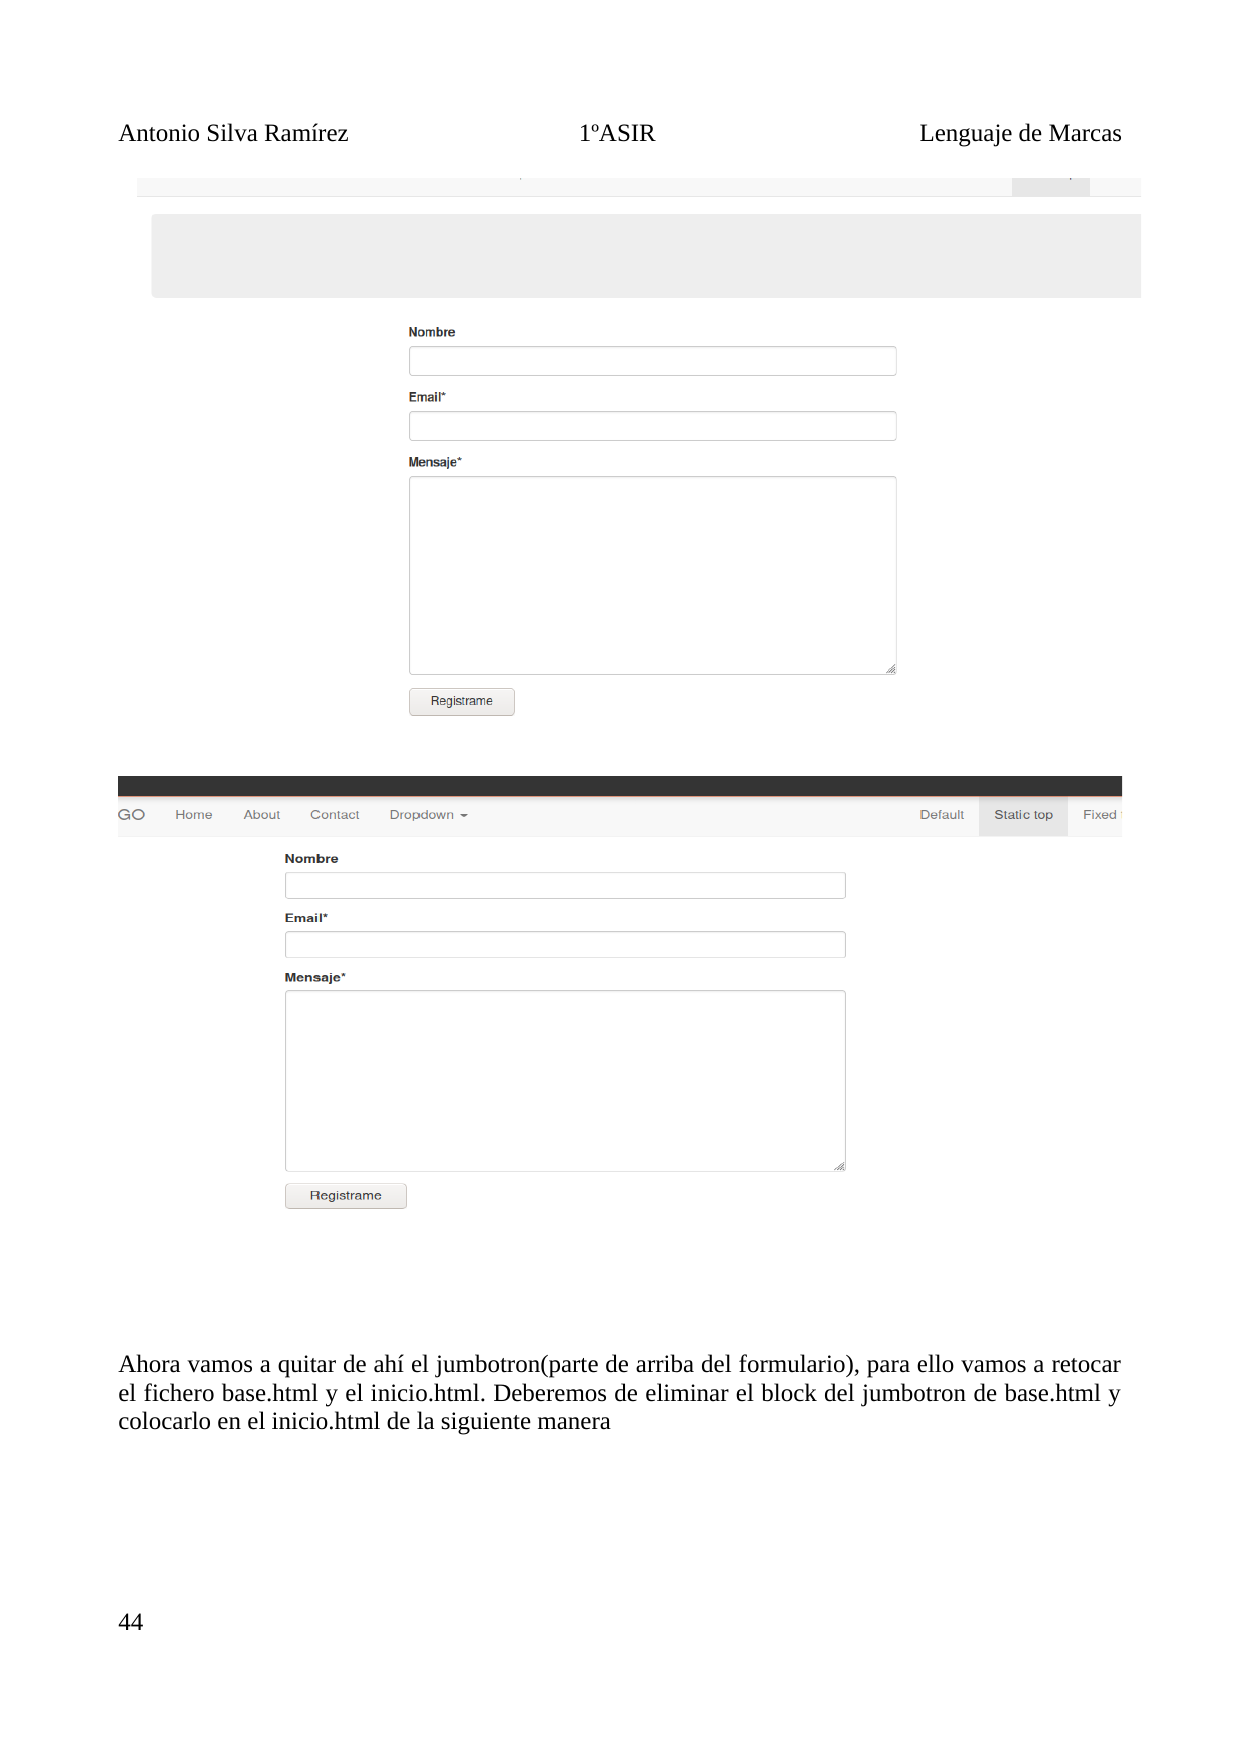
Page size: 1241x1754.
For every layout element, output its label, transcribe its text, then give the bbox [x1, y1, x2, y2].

text Ahora vamos a quitar de ahí el jumbotron(parte de arriba del formulario), para ello vamos a retocar el fichero base.html y el inicio.html. Deberemos de eliminar el block del jumbotron de base.html y colocarlo en el inicio.html de la siguiente manera [118, 1349, 1122, 1435]
picture [118, 776, 1123, 1349]
picture [137, 178, 1142, 748]
